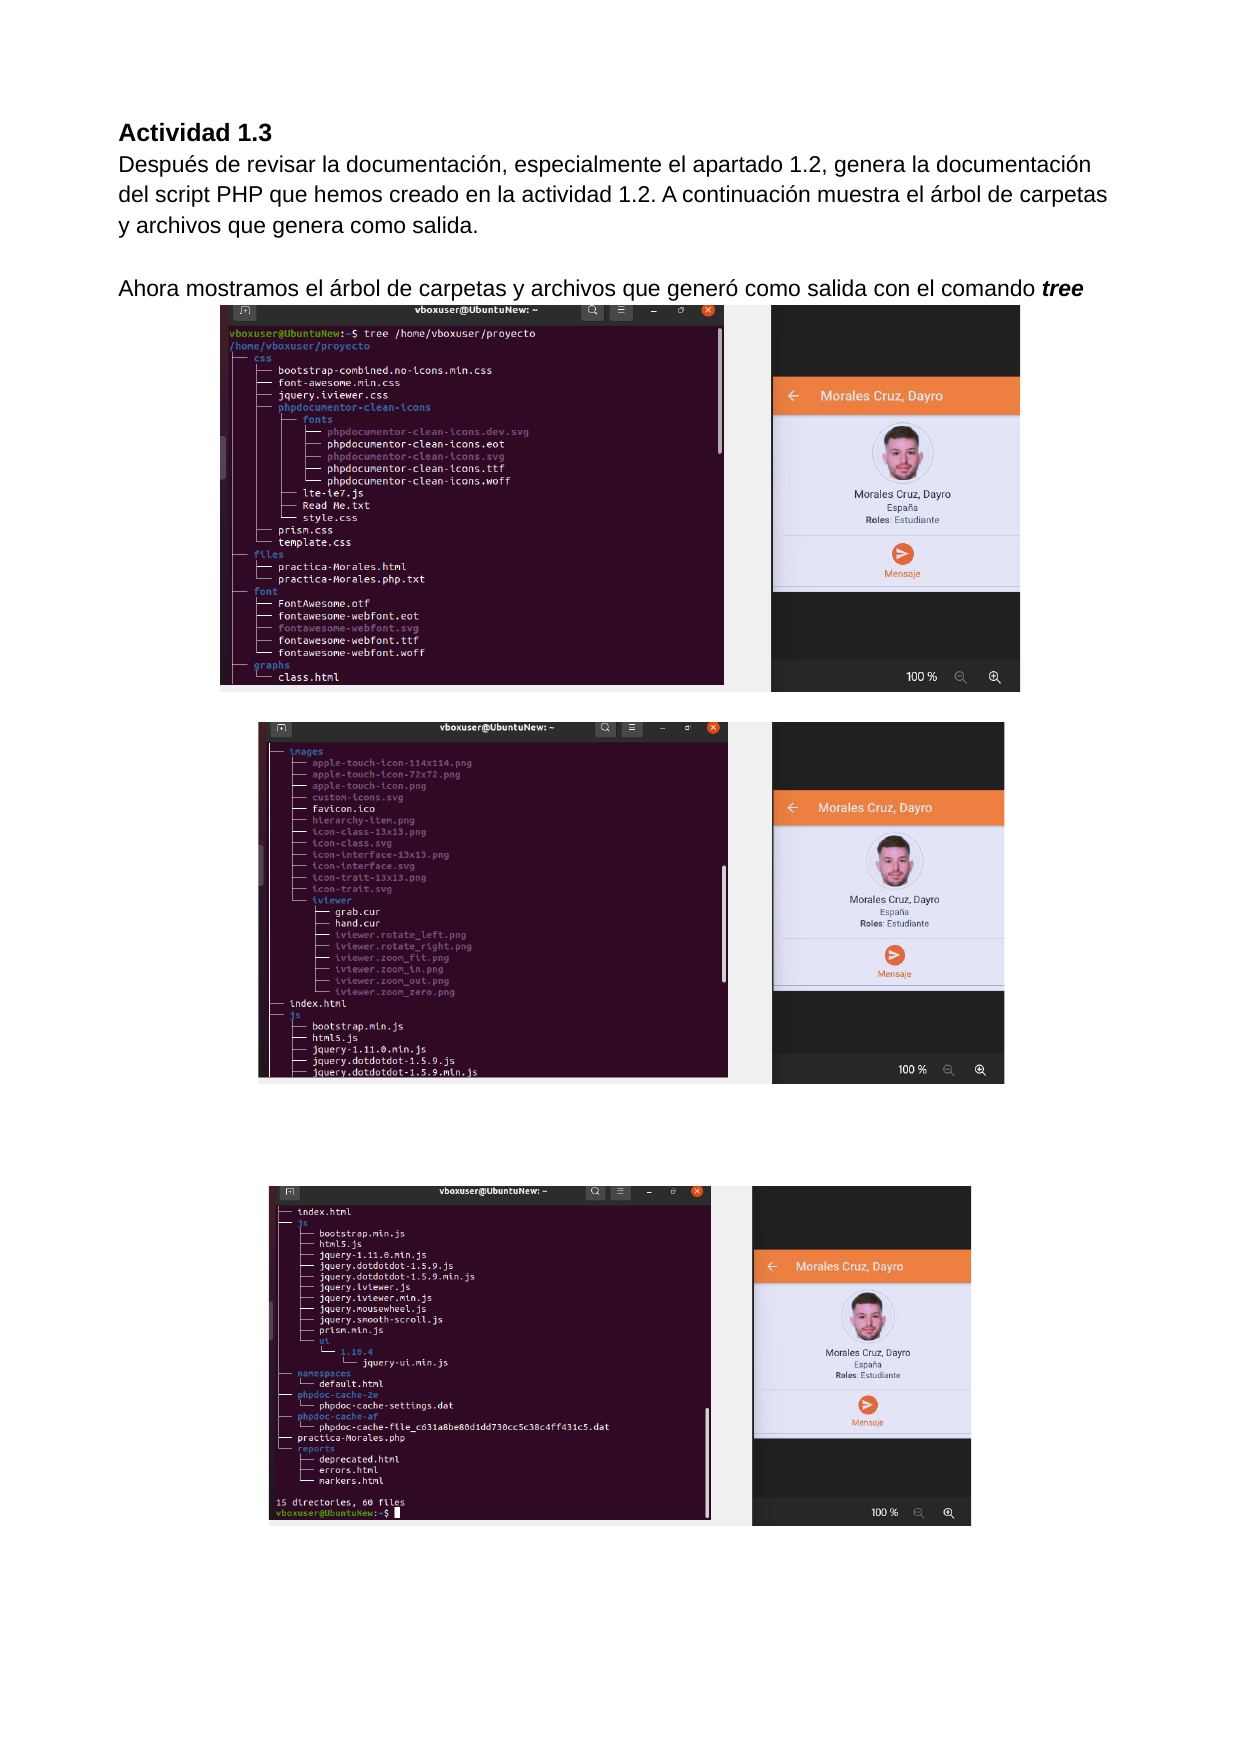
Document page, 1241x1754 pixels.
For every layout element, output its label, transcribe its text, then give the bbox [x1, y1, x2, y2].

picture [220, 305, 1020, 692]
text Después de revisar la documentación, especialmente el apartado 1.2, genera la documentación del script PHP que hemos creado en la actividad 1.2. A continuación muestra el árbol de carpetas y archivos que genera como salida. [118, 151, 1122, 238]
text Actividad 1.3 [118, 118, 1122, 147]
text Ahora mostramos el árbol de carpetas y archivos que generó como salida con el comando tree [118, 275, 1122, 301]
picture [268, 1186, 972, 1526]
picture [258, 722, 1005, 1084]
